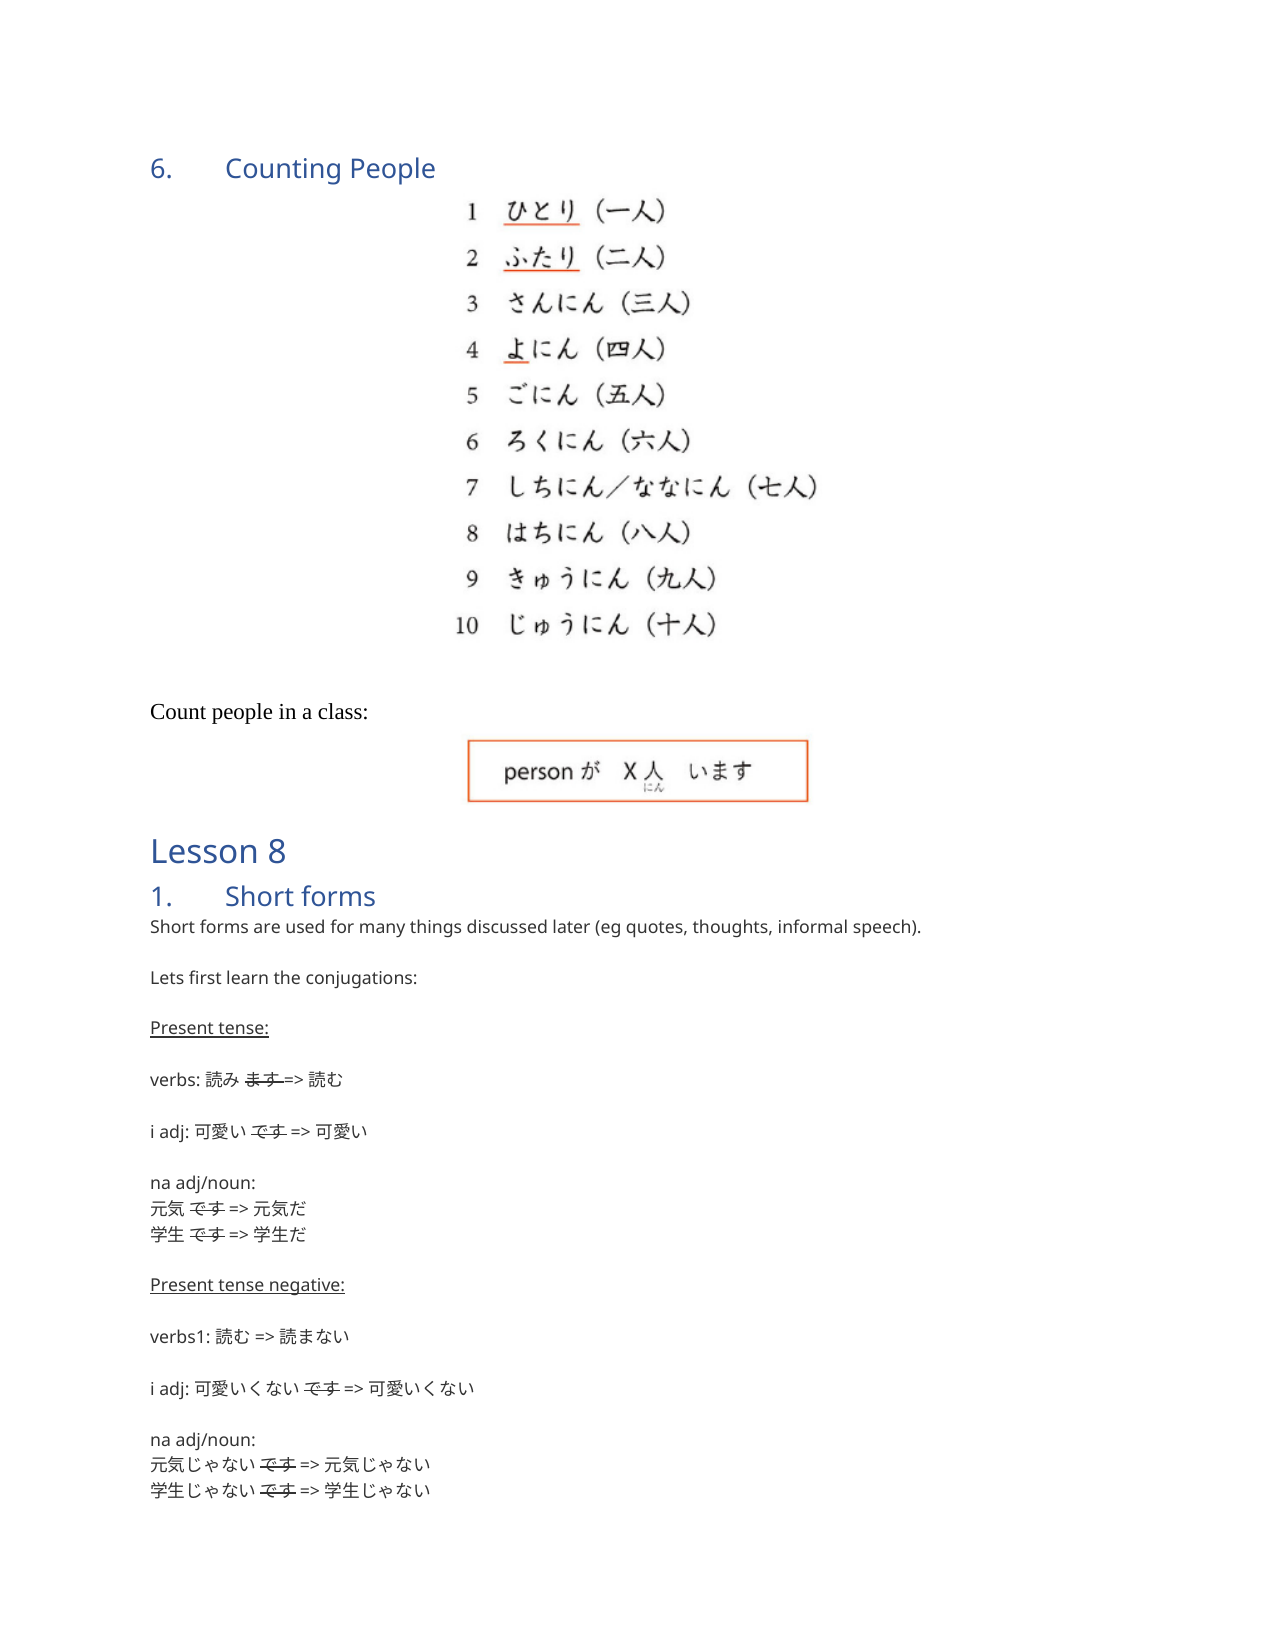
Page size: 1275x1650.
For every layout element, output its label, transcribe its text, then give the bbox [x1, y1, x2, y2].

text na adj/noun: [150, 1427, 1125, 1451]
subtitle Short forms [150, 878, 1125, 915]
text i adj: 可愛いくない です => 可愛いくない [150, 1375, 1125, 1401]
text 元気 です => 元気だ [150, 1195, 1125, 1220]
text verbs1: 読む => 読まない [150, 1323, 1125, 1349]
text 学生じゃない です => 学生じゃない [150, 1477, 1125, 1503]
picture [452, 186, 823, 646]
text na adj/noun: [150, 1171, 1125, 1195]
text Short forms are used for many things discussed later (eg quotes, thoughts, informal speech). [150, 915, 1125, 939]
text Count people in a class: [150, 698, 1125, 724]
subtitle Counting People [150, 149, 1125, 186]
subtitle Lesson 8 [150, 828, 1125, 874]
text 学生 です => 学生だ [150, 1220, 1125, 1246]
text Lets first learn the conjugations: [150, 965, 1125, 989]
picture [459, 724, 816, 806]
text Present tense negative: [150, 1272, 1125, 1297]
text verbs: 読み ます => 読む [150, 1066, 1125, 1092]
text Present tense: [150, 1016, 1125, 1040]
text 元気じゃない です => 元気じゃない [150, 1451, 1125, 1477]
text i adj: 可愛い です => 可愛い [150, 1118, 1125, 1144]
